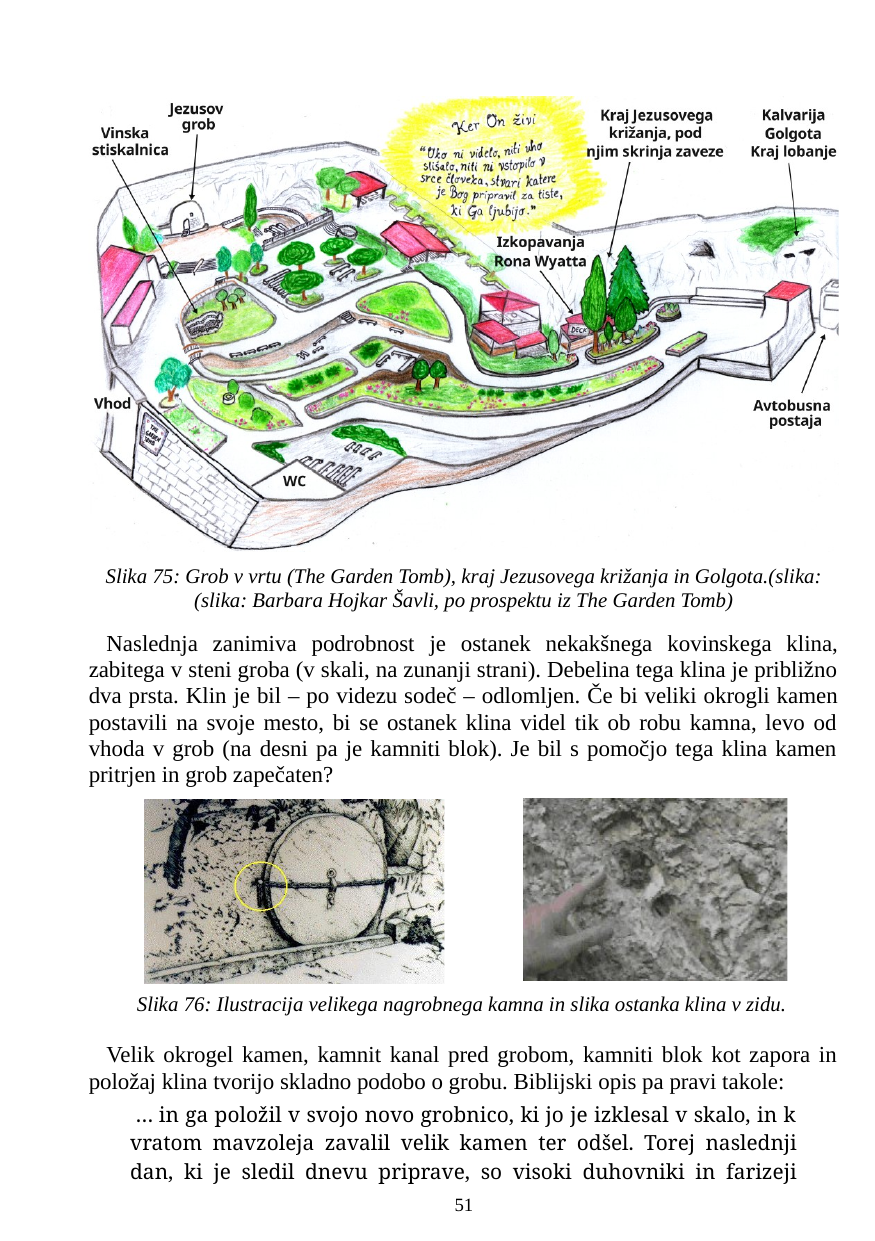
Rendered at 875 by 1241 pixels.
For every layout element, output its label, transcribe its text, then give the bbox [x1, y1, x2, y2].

text Naslednja zanimiva podrobnost je ostanek nekakšnega kovinskega klina, zabitega v steni groba (v skali, na zunanji strani). Debelina tega klina je približno dva prsta. Klin je bil – po videzu sodeč – odlomljen. Če bi veliki okrogli kamen postavili na svoje mesto, bi se ostanek klina videl tik ob robu kamna, levo od vhoda v grob (na desni pa je kamniti blok). Je bil s pomočjo tega klina kamen pritrjen in grob zapečaten? [88, 612, 839, 788]
text [88, 73, 839, 96]
picture [523, 798, 788, 981]
text Slika 75: Grob v vrtu (The Garden Tomb), kraj Jezusovega križanja in Golgota.(slika: (slika: Barbara Hojkar Šavli, po prospektu iz The Garden Tomb) [88, 552, 839, 612]
text … in ga položil v svojo novo grobnico, ki jo je izklesal v skalo, in k vratom mavzoleja zavalil velik kamen ter odšel. Torej naslednji dan, ki je sledil dnevu priprave, so visoki duhovniki in farizeji skupaj prišli k Pilatu, rekoč: »Gospod, spominjamo se, da je ta slepar, medtem ko je bil še živ, rekel: ›Po treh dneh bom ponovno vstal.‹ Ukaži torej, da bo mavzolej zavarovan do tretjega dne, da ne pridejo ponoči njegovi učenci ter ga skrivaj odnesejo in rečejo ljudem: ›Obujen je od mrtvih;‹ tako bo zadnja prevara hujša kakor prva.« Pilat jim je rekel: »Imate stražo; pojdite svojo pot, naredite to tako varno kakor lahko.« Tako so šli in zapečatili kamen ter postavili stražo in mavzolej naredili varen. Mt 27,60; Mt 27,62-66 [130, 1100, 797, 1185]
picture [144, 799, 445, 984]
picture [88, 96, 839, 552]
text Slika 76: Ilustracija velikega nagrobnega kamna in slika ostanka klina v zidu. [97, 799, 826, 1016]
text Velik okrogel kamen, kamnit kanal pred grobom, kamniti blok kot zapora in položaj klina tvorijo skladno podobo o grobu. Biblijski opis pa pravi takole: [88, 788, 839, 1094]
